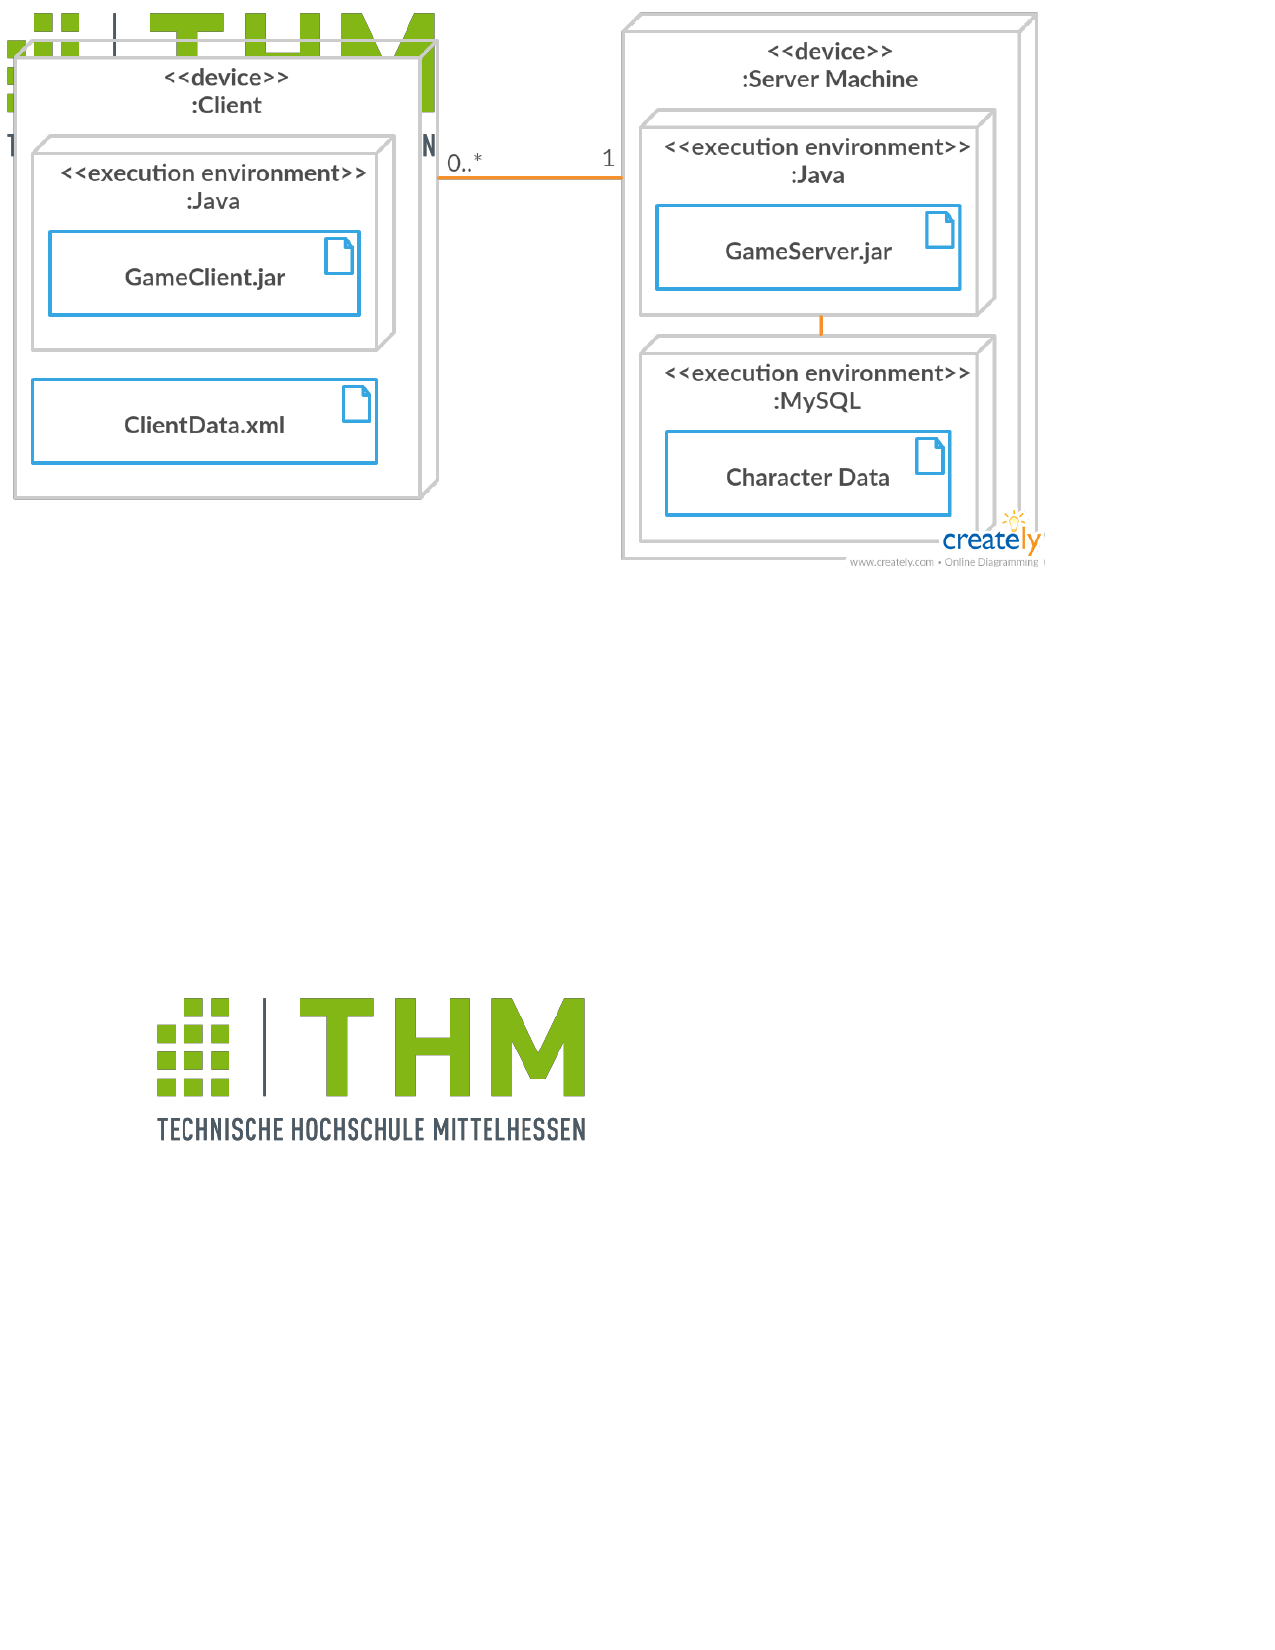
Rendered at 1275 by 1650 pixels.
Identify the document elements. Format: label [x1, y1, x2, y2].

picture [0, 0, 1051, 573]
picture [150, 984, 591, 1149]
